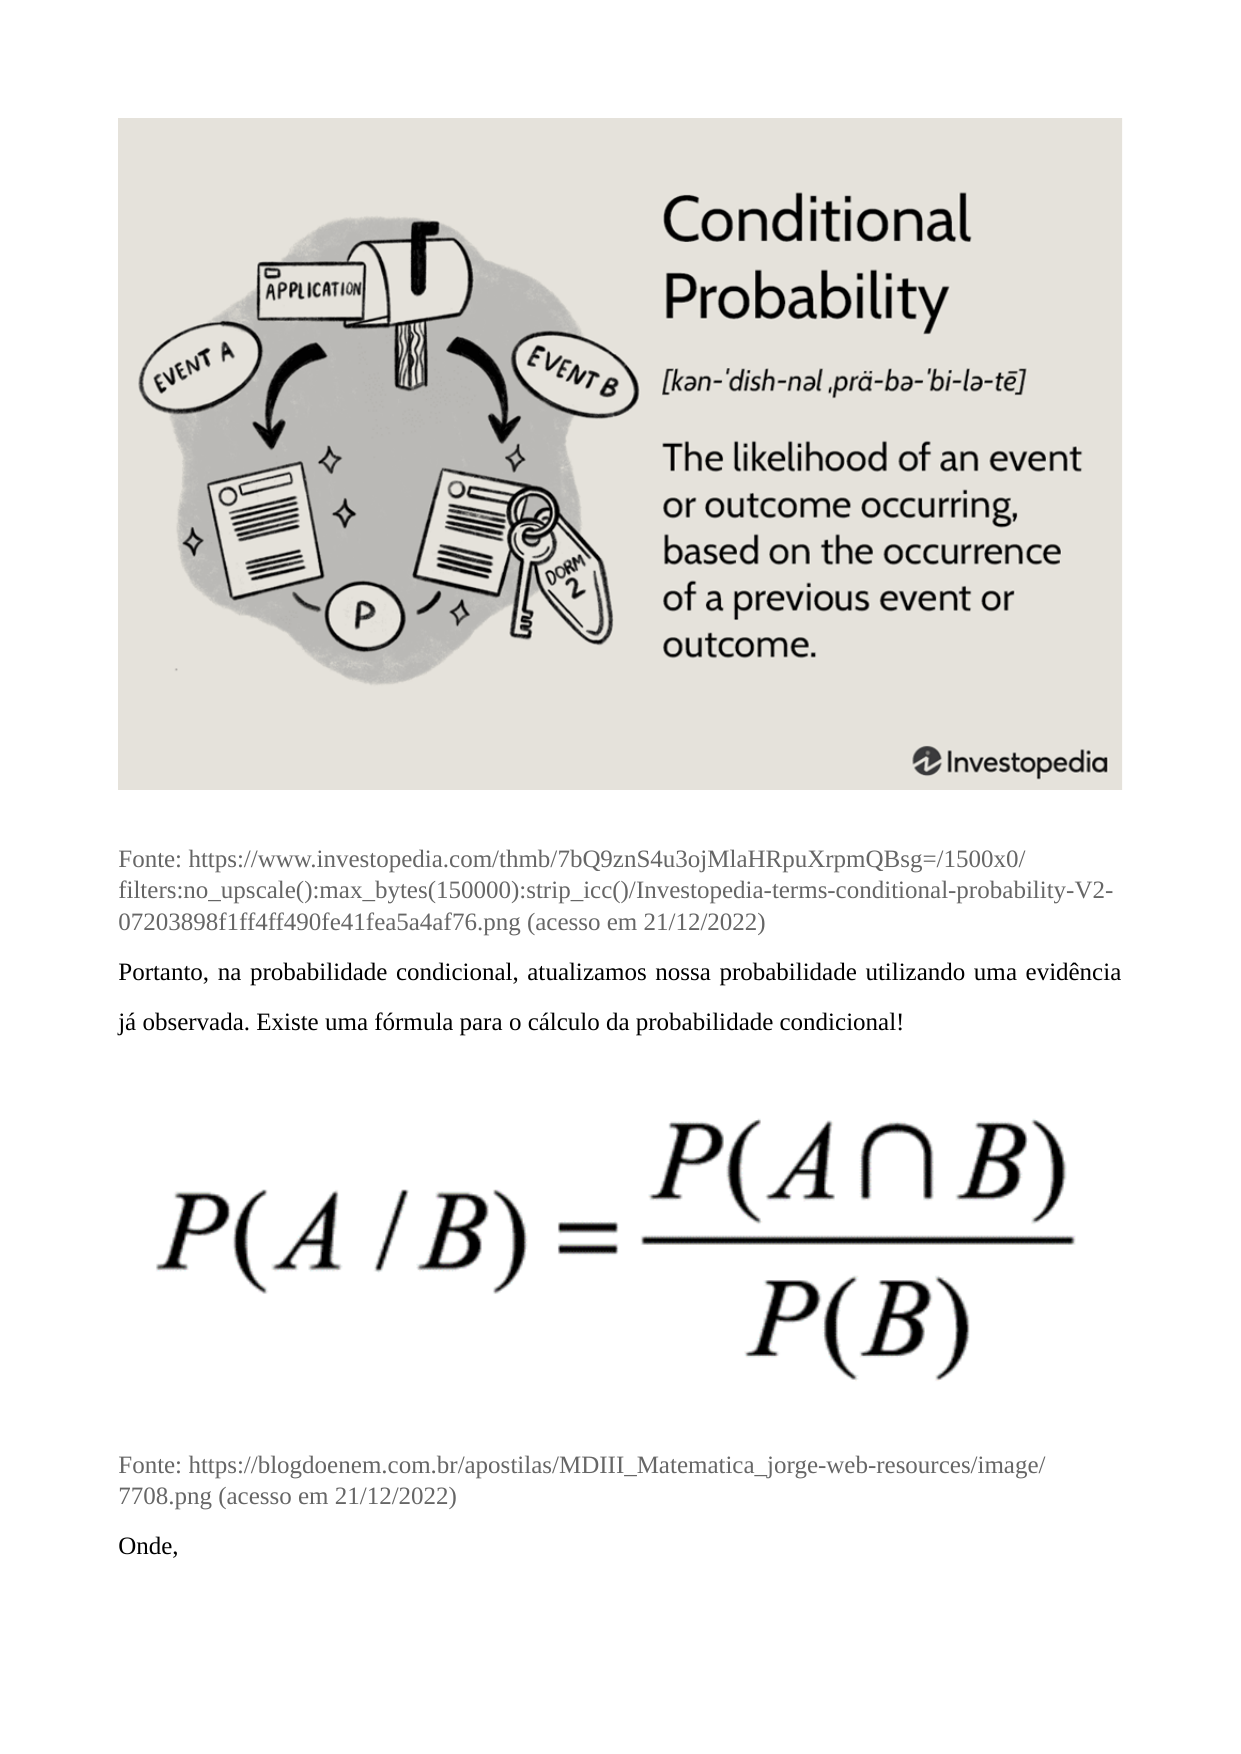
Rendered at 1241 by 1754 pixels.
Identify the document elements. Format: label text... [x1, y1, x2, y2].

picture [118, 118, 1123, 790]
text Fonte: https://blogdoenem.com.br/apostilas/MDIII_Matematica_jorge-web-resources/image/7708.png (acesso em 21/12/2022) [118, 1447, 1122, 1510]
picture [118, 1085, 1123, 1396]
text Onde, [118, 1510, 1122, 1560]
text Fonte: https://www.investopedia.com/thmb/7bQ9znS4u3ojMlaHRpuXrpmQBsg=/1500x0/filters:no_upscale():max_bytes(150000):strip_icc()/Investopedia-terms-conditional-probability-V2-07203898f1ff4ff490fe41fea5a4af76.png (acesso em 21/12/2022) [118, 842, 1122, 936]
text Portanto, na probabilidade condicional, atualizamos nossa probabilidade utilizando uma evidência já observada. Existe uma fórmula para o cálculo da probabilidade condicional! [118, 936, 1122, 1036]
